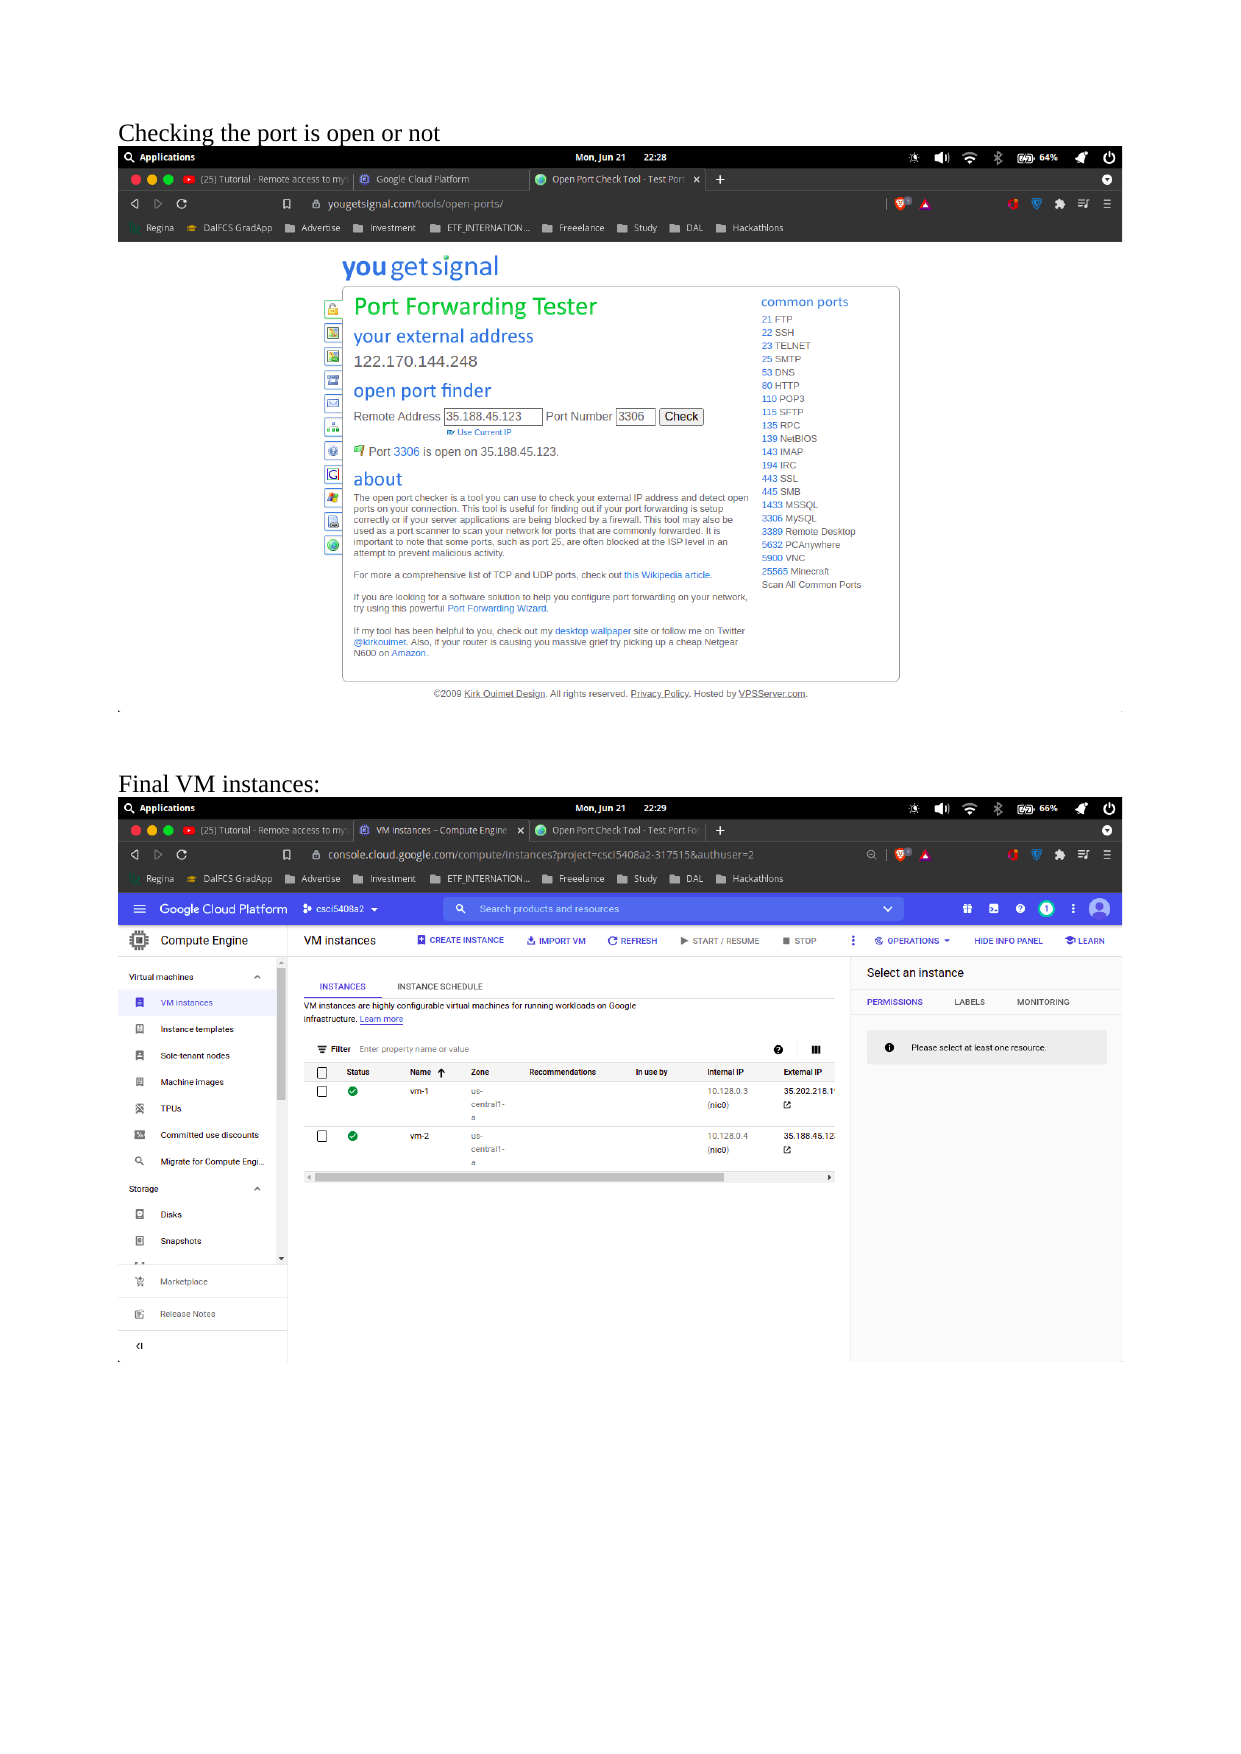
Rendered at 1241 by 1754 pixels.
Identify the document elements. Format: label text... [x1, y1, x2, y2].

text Checking the port is open or not [118, 118, 1122, 146]
picture [118, 797, 1123, 1362]
picture [118, 146, 1123, 712]
text Final VM instances: [118, 769, 1122, 797]
